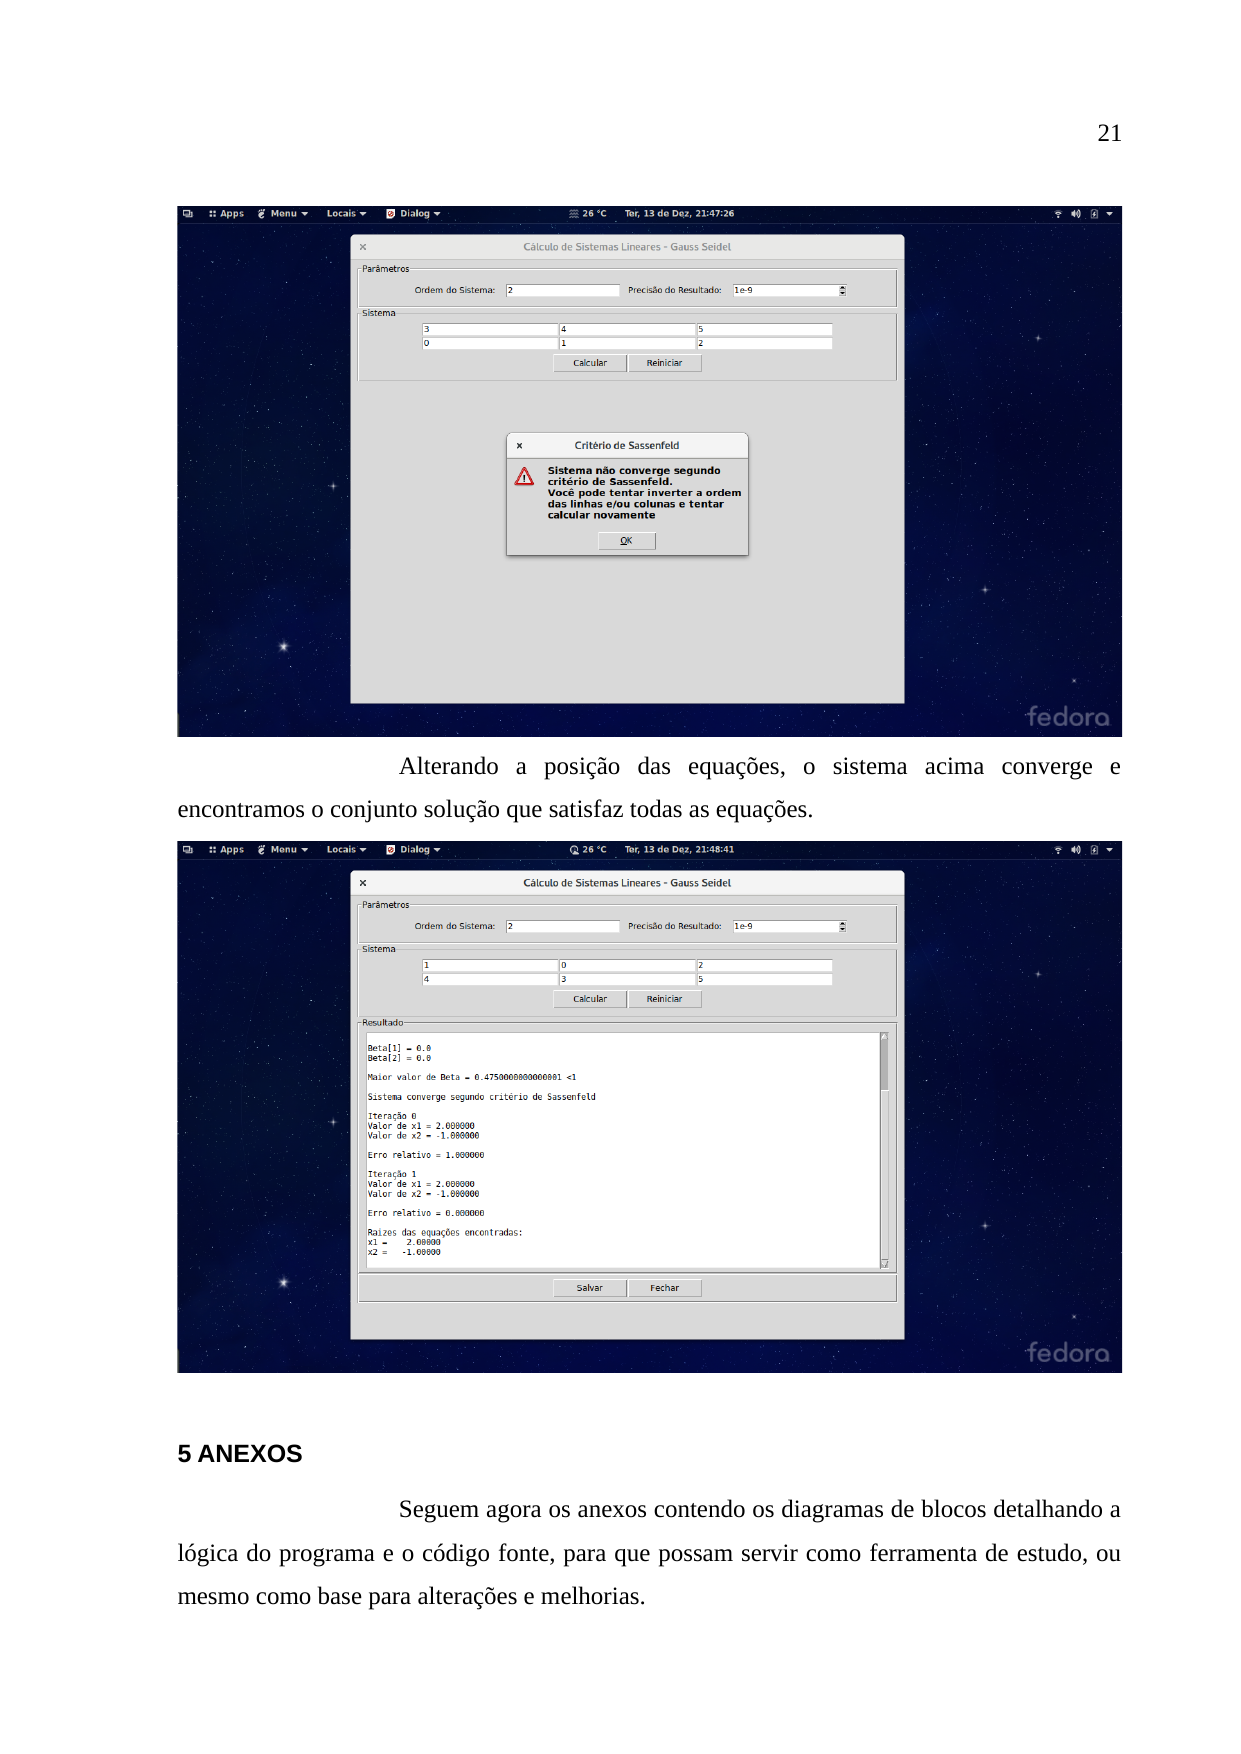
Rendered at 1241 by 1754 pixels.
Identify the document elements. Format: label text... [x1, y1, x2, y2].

picture [177, 206, 1123, 737]
subtitle 5 ANEXOS [177, 1439, 1122, 1468]
text Alterando a posição das equações, o sistema acima converge e encontramos o conjunto solução que satisfaz todas as equações. [177, 737, 1122, 823]
picture [177, 841, 1123, 1373]
text Seguem agora os anexos contendo os diagramas de blocos detalhando a lógica do programa e o código fonte, para que possam servir como ferramenta de estudo, ou mesmo como base para alterações e melhorias. [177, 1494, 1122, 1609]
